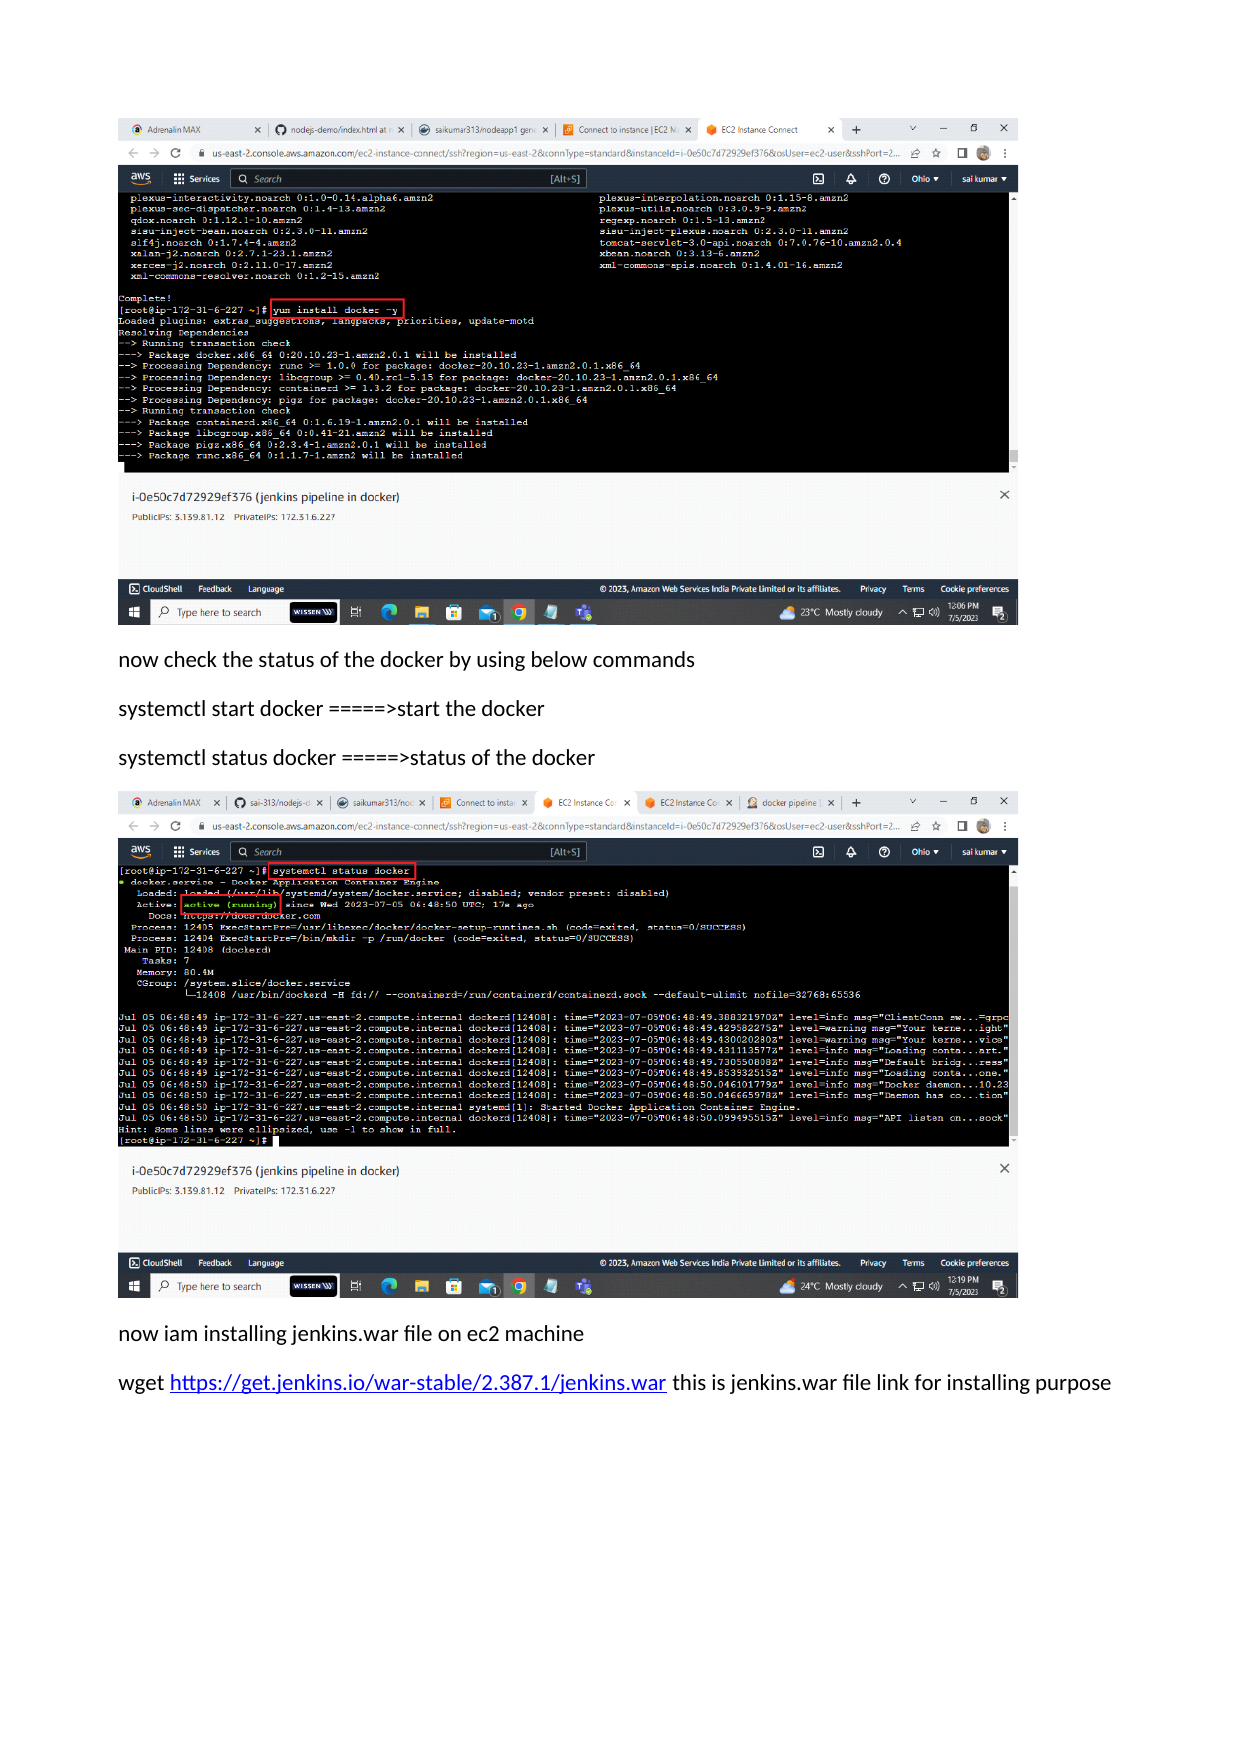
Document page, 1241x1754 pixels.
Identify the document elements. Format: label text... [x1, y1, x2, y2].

text systemctl status docker =====>status of the docker [118, 743, 1122, 771]
text wget https://get.jenkins.io/war-stable/2.387.1/jenkins.war this is jenkins.war file link for installing purpose [118, 1368, 1122, 1396]
text now check the status of the docker by using below commands [118, 645, 1122, 673]
text systemctl start docker =====>start the docker [118, 694, 1122, 722]
text now iam installing jenkins.war file on ec2 machine [118, 1319, 1122, 1347]
